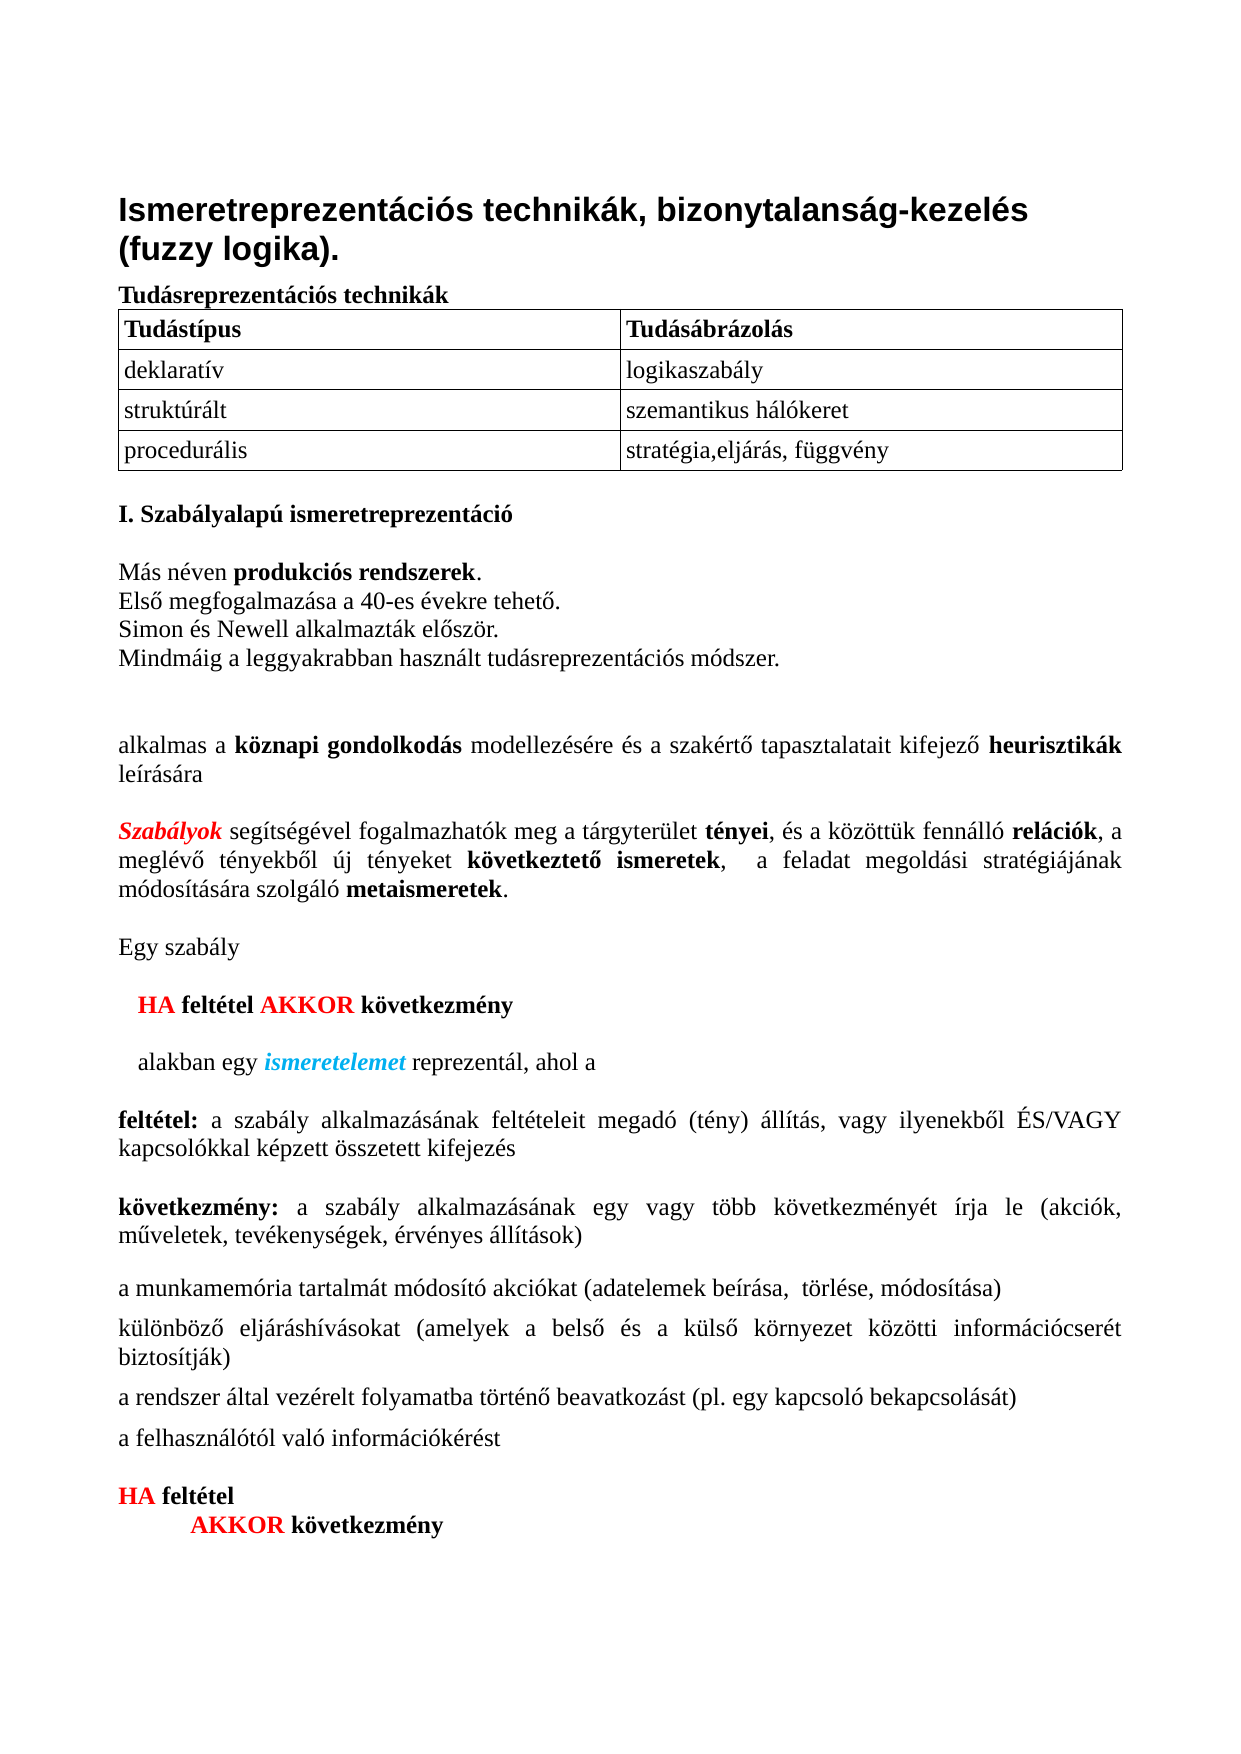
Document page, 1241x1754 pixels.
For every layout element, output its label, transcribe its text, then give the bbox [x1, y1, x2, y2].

table_cell deklaratív [119, 350, 620, 389]
text HA feltétel [118, 1481, 1122, 1510]
table_header Tudásábrázolás [621, 310, 1122, 349]
text a munkamemória tartalmát módosító akciókat (adatelemek beírása, törlése, módosítása) [118, 1273, 1122, 1302]
text HA feltétel AKKOR következmény [138, 990, 1122, 1018]
text Első megfogalmazása a 40-es évekre tehető. [118, 586, 1122, 614]
text alakban egy ismeretelemet reprezentál, ahol a [138, 1047, 1122, 1076]
text feltétel: a szabály alkalmazásának feltételeit megadó (tény) állítás, vagy ilyenekből ÉS/VAGY kapcsolókkal képzett összetett kifejezés [118, 1105, 1122, 1162]
text Simon és Newell alkalmazták először. [118, 614, 1122, 643]
table_header Tudástípus [119, 310, 620, 349]
text a rendszer által vezérelt folyamatba történő beavatkozást (pl. egy kapcsoló bekapcsolását) [118, 1382, 1122, 1411]
text a felhasználótól való információkérést [118, 1423, 1122, 1452]
text I. Szabályalapú ismeretreprezentáció [118, 499, 1122, 527]
text Szabályok segítségével fogalmazhatók meg a tárgyterület tényei, és a közöttük fennálló relációk, a meglévő tényekből új tényeket következtető ismeretek, a feladat megoldási stratégiájának módosítására szolgáló metaismeretek. [118, 816, 1122, 903]
text különböző eljáráshívásokat (amelyek a belső és a külső környezet közötti információcserét biztosítják) [118, 1313, 1122, 1371]
table_cell struktúrált [119, 390, 620, 429]
table_cell logikaszabály [621, 350, 1122, 389]
text Tudásreprezentációs technikák [118, 280, 1122, 309]
text Más néven produkciós rendszerek. [118, 557, 1122, 586]
text Egy szabály [118, 932, 1122, 961]
text Mindmáig a leggyakrabban használt tudásreprezentációs módszer. [118, 643, 1122, 672]
text következmény: a szabály alkalmazásának egy vagy több következményét írja le (akciók, műveletek, tevékenységek, érvényes állítások) [118, 1192, 1122, 1249]
text AKKOR következmény [190, 1510, 1122, 1538]
text alkalmas a köznapi gondolkodás modellezésére és a szakértő tapasztalatait kifejező heurisztikák leírására [118, 730, 1122, 788]
table_cell stratégia,eljárás, függvény [621, 431, 1122, 470]
table_cell procedurális [119, 431, 620, 470]
table_cell szemantikus hálókeret [621, 390, 1122, 429]
subtitle Ismeretreprezentációs technikák, bizonytalanság-kezelés (fuzzy logika). [118, 190, 1122, 267]
